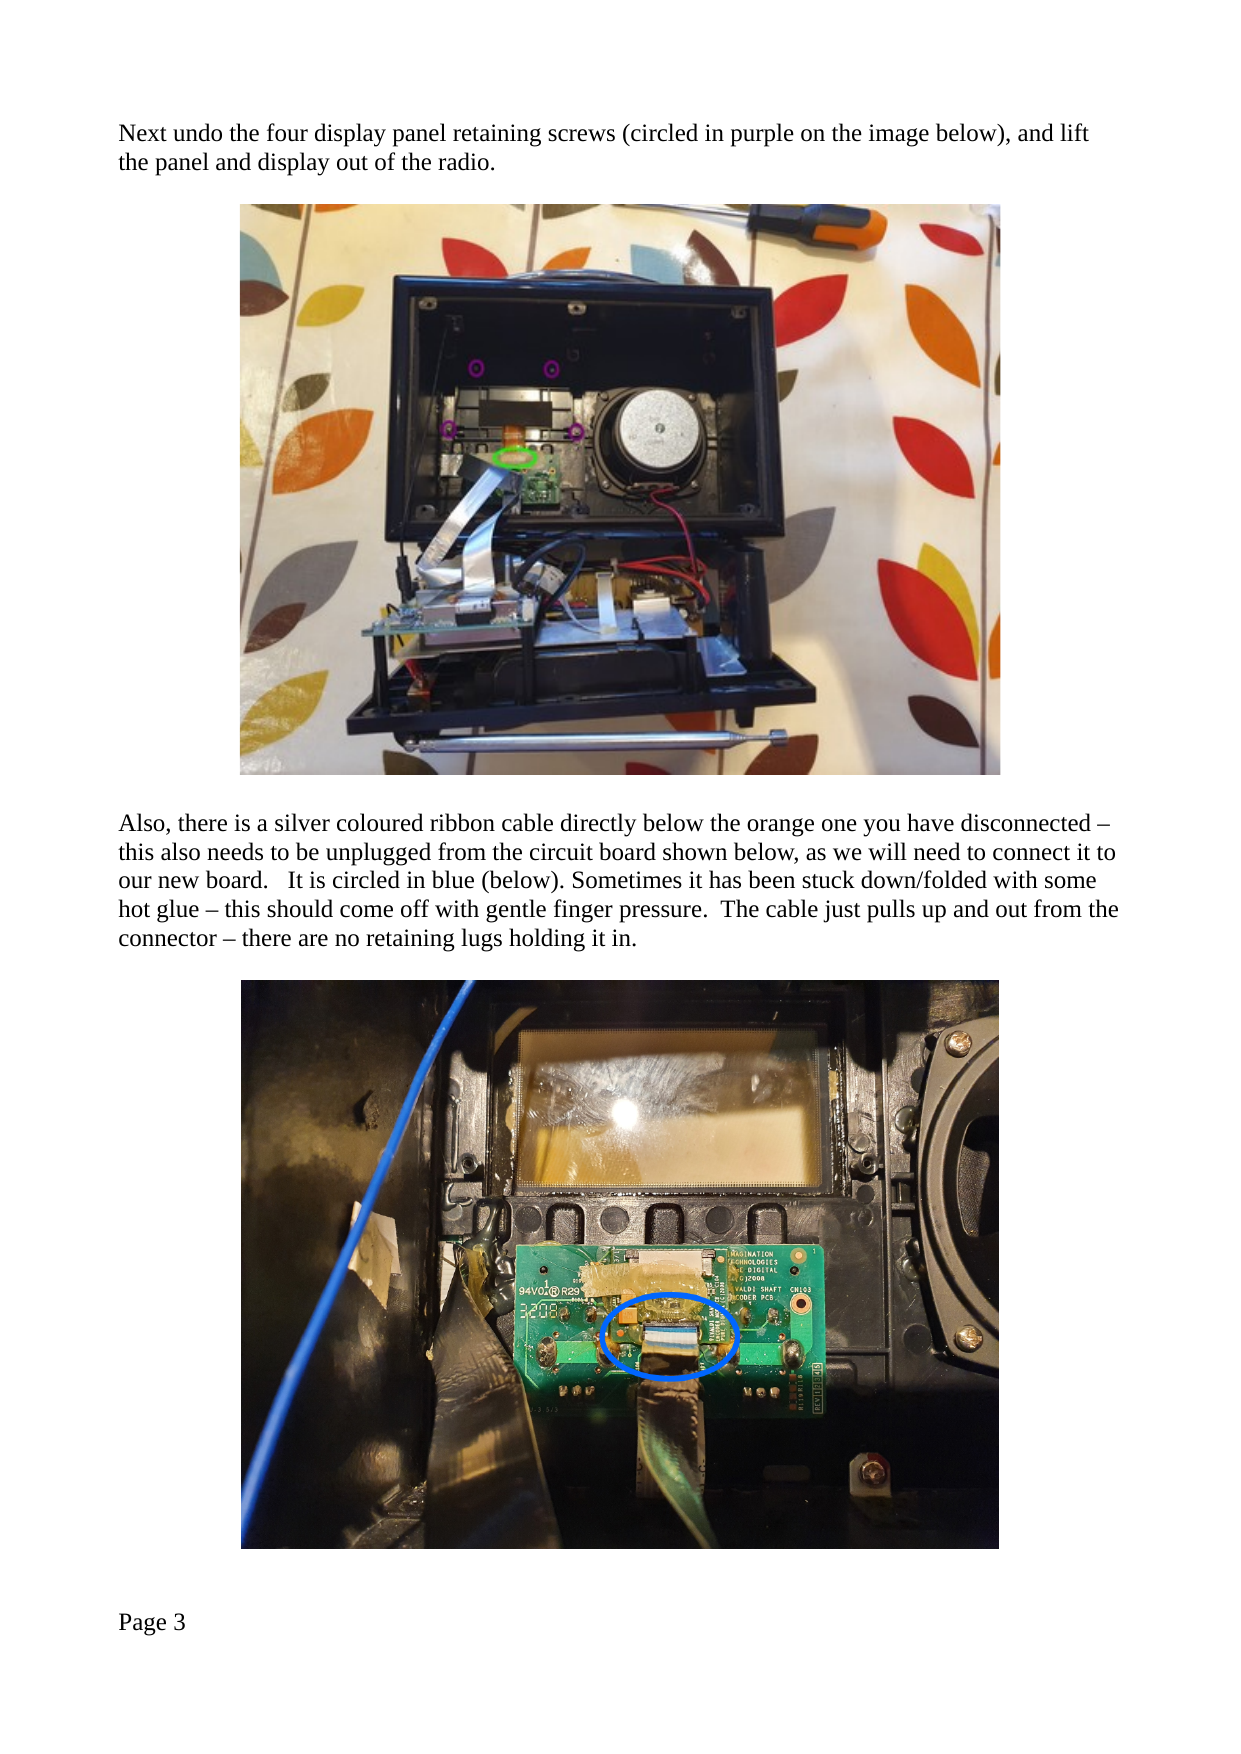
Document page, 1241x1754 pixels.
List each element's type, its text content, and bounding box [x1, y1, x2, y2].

picture [241, 980, 999, 1549]
picture [239, 204, 1001, 775]
text Next undo the four display panel retaining screws (circled in purple on the image below), and lift the panel and display out of the radio. [118, 118, 1122, 176]
text Also, there is a silver coloured ribbon cable directly below the orange one you have disconnected – this also needs to be unplugged from the circuit board shown below, as we will need to connect it to our new board. It is circled in blue (below). Sometimes it has been stuck down/folded with some hot glue – this should come off with gentle finger pressure. The cable just pulls up and out from the connector – there are no retaining lugs holding it in. [118, 808, 1122, 952]
